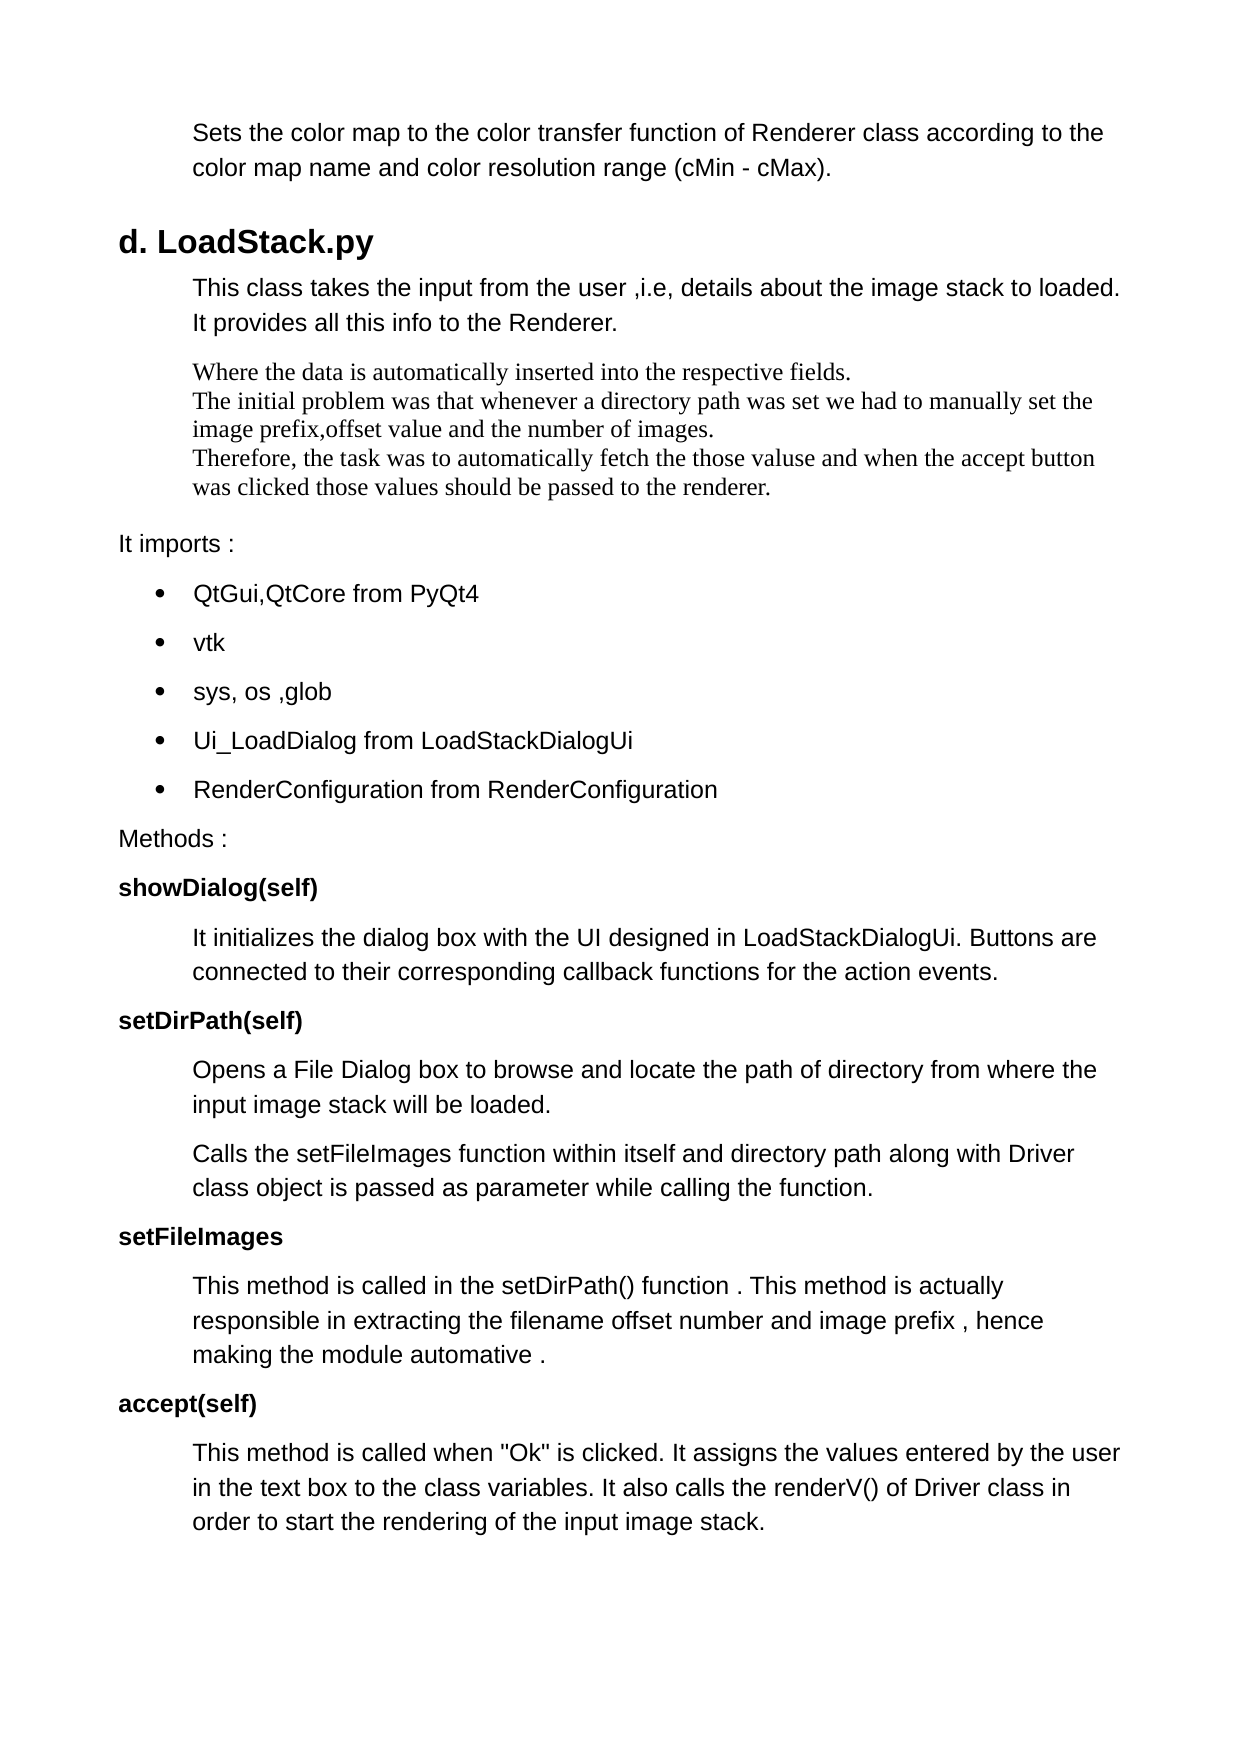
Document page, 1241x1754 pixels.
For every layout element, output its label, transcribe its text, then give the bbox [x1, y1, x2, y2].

text This method is called when "Ok" is clicked. It assigns the values entered by the user in the text box to the class variables. It also calls the renderV() of Driver class in order to start the rendering of the input image stack. [118, 1438, 1122, 1536]
text setFileImages [118, 1222, 1122, 1251]
text The initial problem was that whenever a directory path was set we had to manually set the image prefix,offset value and the number of images. [118, 386, 1122, 443]
list vtk [156, 628, 1122, 657]
text It initializes the dialog box with the UI designed in LoadStackDialogUi. Buttons are connected to their corresponding callback functions for the action events. [118, 922, 1122, 986]
text Where the data is automatically inserted into the respective fields. [118, 357, 1122, 386]
text Opens a File Dialog box to browse and locate the path of directory from where the input image stack will be loaded. [118, 1055, 1122, 1118]
text accept(self) [118, 1389, 1122, 1418]
list QtGui,QtCore from PyQt4 [156, 578, 1122, 607]
text It imports : [118, 529, 1122, 558]
text Therefore, the task was to automatically fetch the those valuse and when the accept button was clicked those values should be passed to the renderer. [118, 443, 1122, 501]
list RenderConfiguration from RenderConfiguration [156, 775, 1122, 804]
subtitle d. LoadStack.py [118, 222, 1122, 261]
text showDialog(self) [118, 873, 1122, 902]
text Calls the setFileImages function within itself and directory path along with Driver class object is passed as parameter while calling the function. [118, 1139, 1122, 1202]
text This class takes the input from the user ,i.e, details about the image stack to loaded. It provides all this info to the Renderer. [118, 273, 1122, 337]
text Sets the color map to the color transfer function of Renderer class according to the color map name and color resolution range (cMin - cMax). [118, 118, 1122, 181]
text setDirPath(self) [118, 1006, 1122, 1035]
list sys, os ,glob [156, 677, 1122, 706]
list Ui_LoadDialog from LoadStackDialogUi [156, 726, 1122, 755]
text This method is called in the setDirPath() function . This method is actually responsible in extracting the filename offset number and image prefix , hence making the module automative . [118, 1271, 1122, 1369]
text Methods : [118, 824, 1122, 853]
